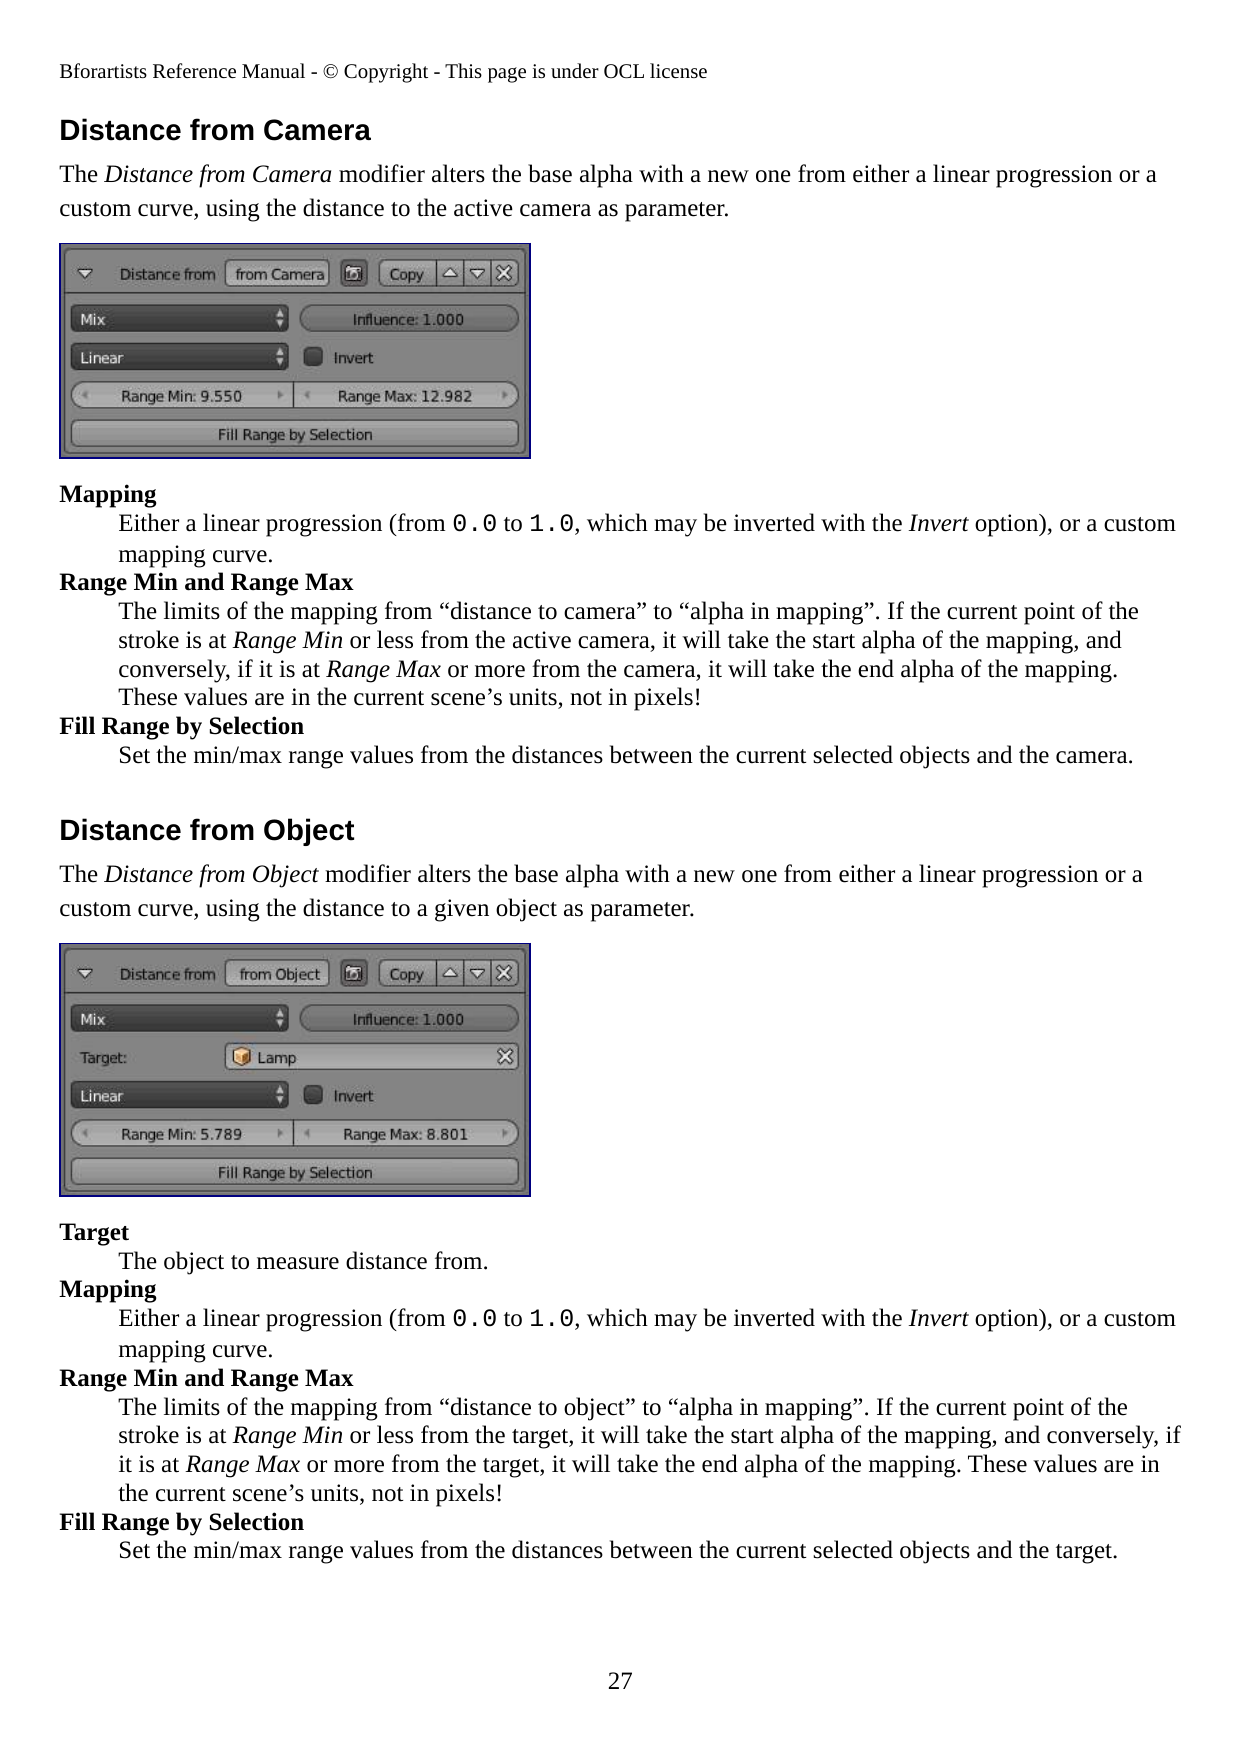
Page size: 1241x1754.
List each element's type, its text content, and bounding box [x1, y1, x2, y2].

subtitle Mapping [59, 479, 1181, 508]
subtitle Fill Range by Selection [59, 711, 1181, 740]
subtitle Target [59, 1217, 1181, 1246]
subtitle Mapping [59, 1274, 1181, 1303]
list The limits of the mapping from “distance to camera” to “alpha in mapping”. If the current point of the stroke is at Range Min or less from the active camera, it will take the start alpha of the mapping, and conversely, if it is at Range Max or more from the camera, it will take the end alpha of the mapping. These values are in the current scene’s units, not in pixels! [118, 596, 1181, 711]
list Set the min/max range values from the distances between the current selected objects and the target. [118, 1535, 1181, 1564]
picture [61, 944, 529, 1195]
list Set the min/max range values from the distances between the current selected objects and the camera. [118, 740, 1181, 769]
list The limits of the mapping from “distance to object” to “alpha in mapping”. If the current point of the stroke is at Range Min or less from the target, it will take the start alpha of the mapping, and conversely, if it is at Range Max or more from the target, it will take the end alpha of the mapping. These values are in the current scene’s units, not in pixels! [118, 1392, 1181, 1507]
picture [61, 244, 529, 457]
subtitle Fill Range by Selection [59, 1507, 1181, 1535]
list The object to measure distance from. [118, 1246, 1181, 1274]
list Either a linear progression (from 0.0 to 1.0, which may be inverted with the Invert option), or a custom mapping curve. [118, 508, 1181, 567]
list Either a linear progression (from 0.0 to 1.0, which may be inverted with the Invert option), or a custom mapping curve. [118, 1303, 1181, 1363]
text The Distance from Camera modifier alters the base alpha with a new one from either a linear progression or a custom curve, using the distance to the active camera as parameter. [59, 159, 1181, 222]
subtitle Range Min and Range Max [59, 1363, 1181, 1392]
subtitle Distance from Camera [59, 113, 1181, 146]
subtitle Range Min and Range Max [59, 567, 1181, 596]
text The Distance from Object modifier alters the base alpha with a new one from either a linear progression or a custom curve, using the distance to a given object as parameter. [59, 859, 1181, 922]
subtitle Distance from Object [59, 813, 1181, 846]
